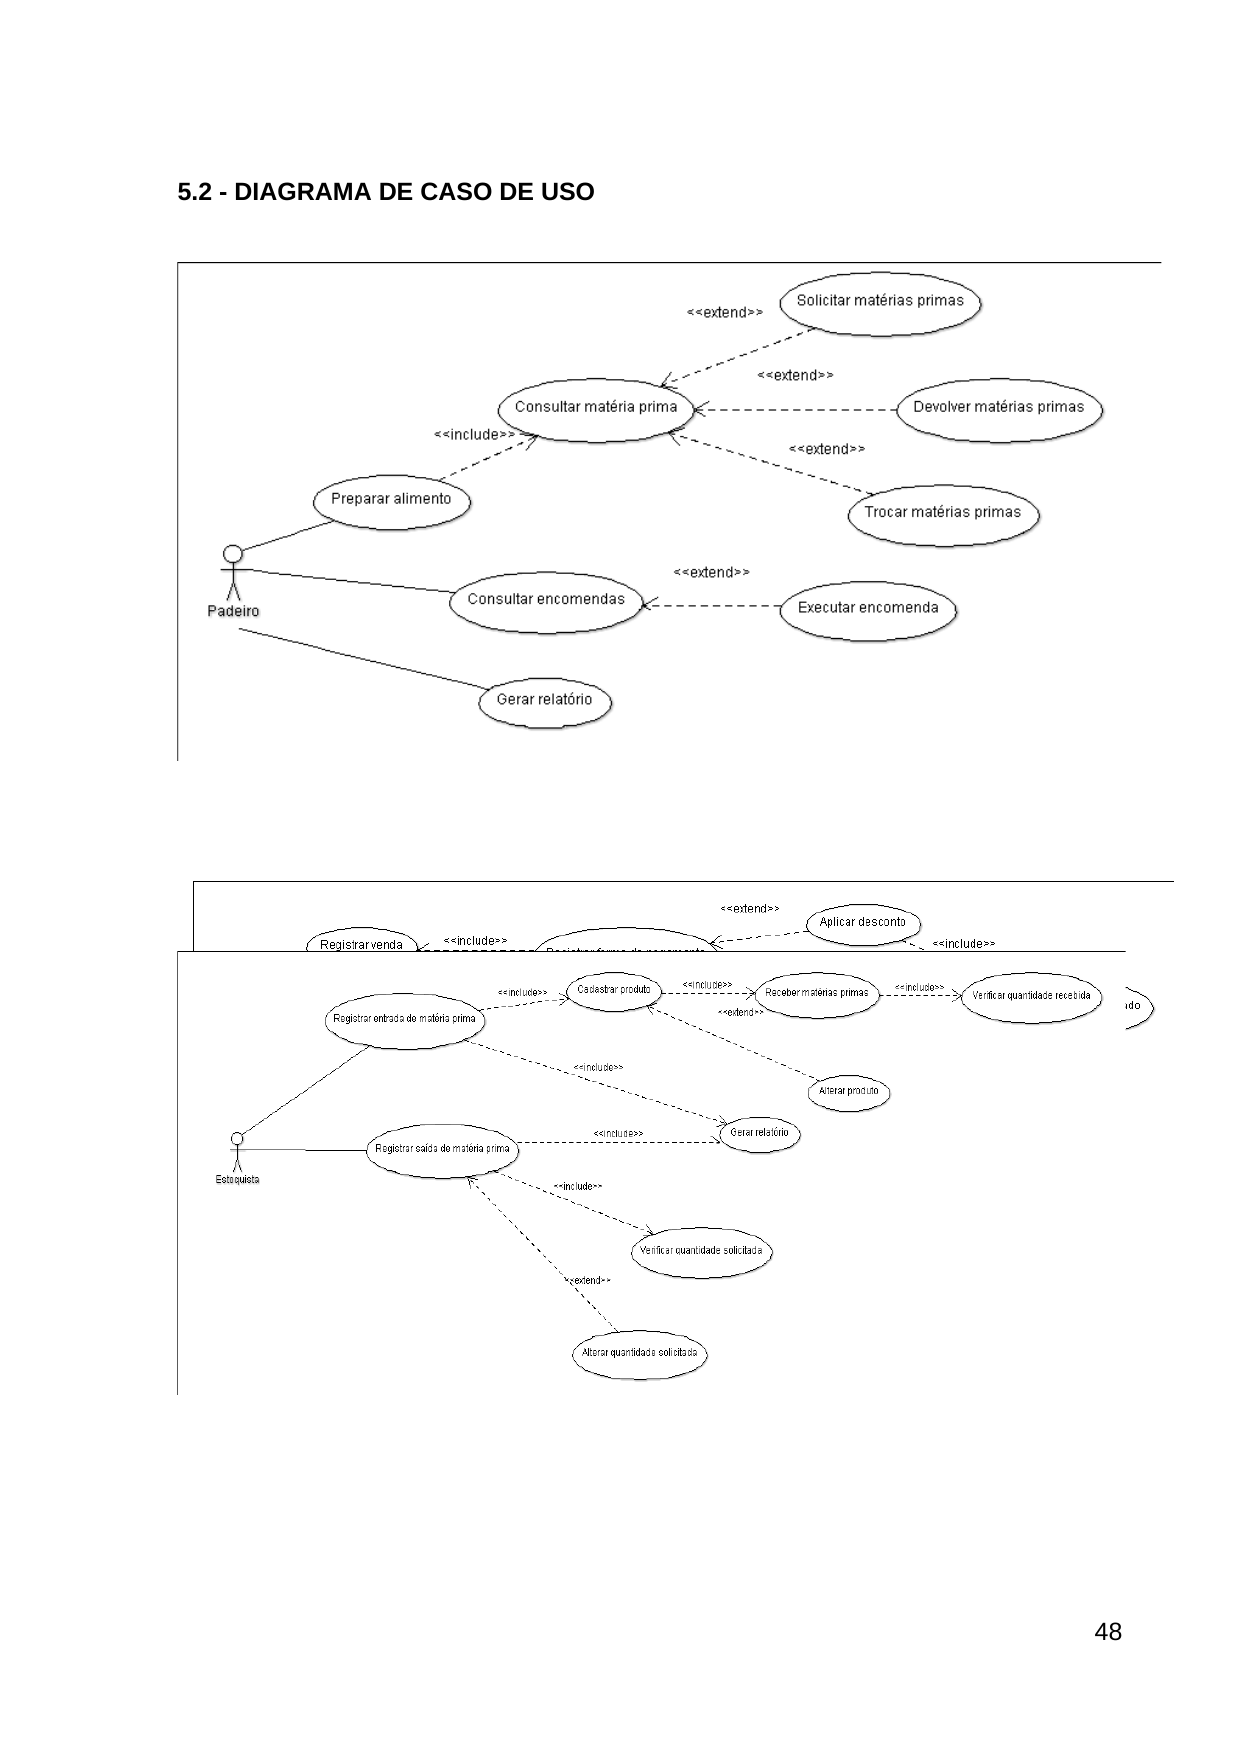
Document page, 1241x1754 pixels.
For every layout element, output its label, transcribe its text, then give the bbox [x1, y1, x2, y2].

picture [177, 865, 1174, 1395]
subtitle 5.2 - DIAGRAMA DE CASO DE USO [177, 177, 1122, 206]
